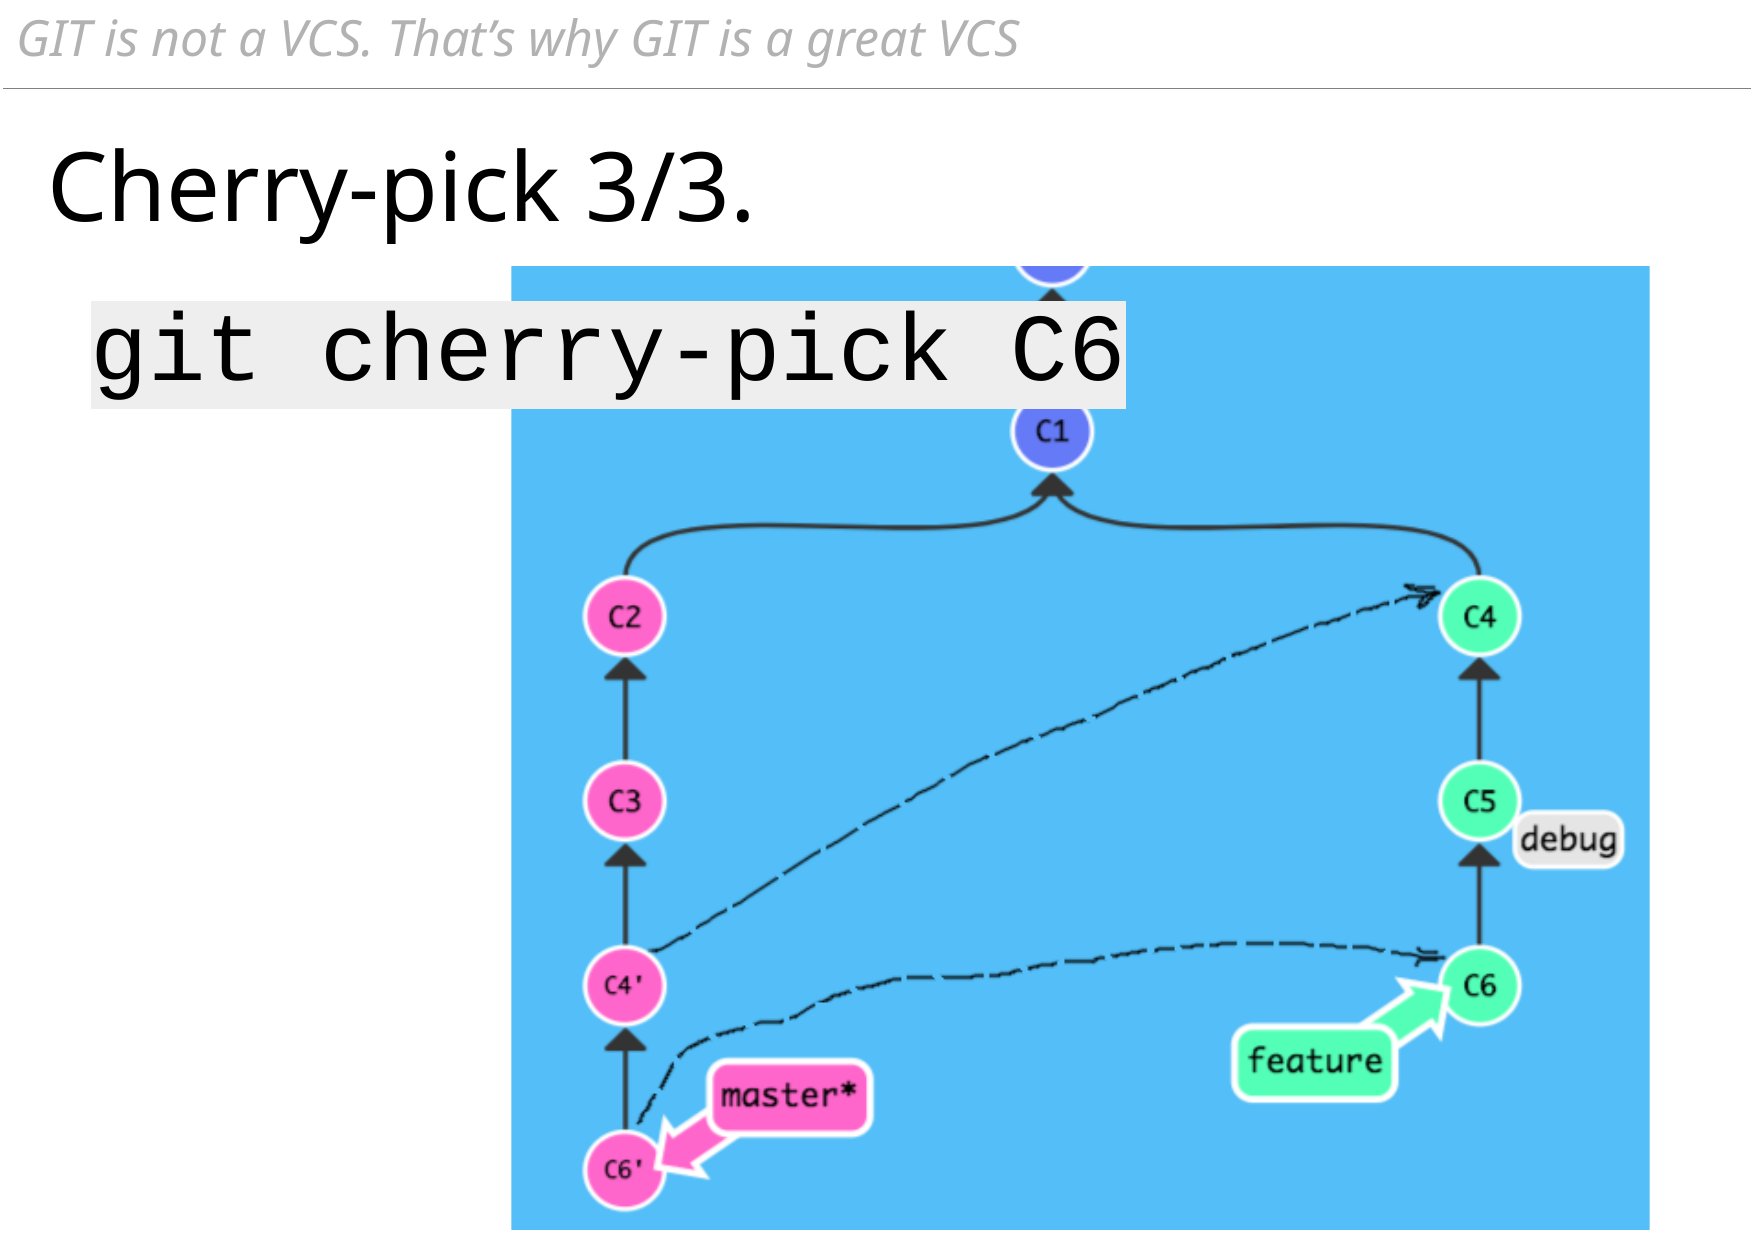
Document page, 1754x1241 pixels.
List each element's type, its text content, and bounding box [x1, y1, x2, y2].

picture [511, 266, 1650, 1230]
text git cherry-pick C6 [3, 301, 511, 409]
text Cherry-pick 3/3. [3, 118, 1751, 249]
text git cherry-pick C6 [1650, 301, 1751, 409]
